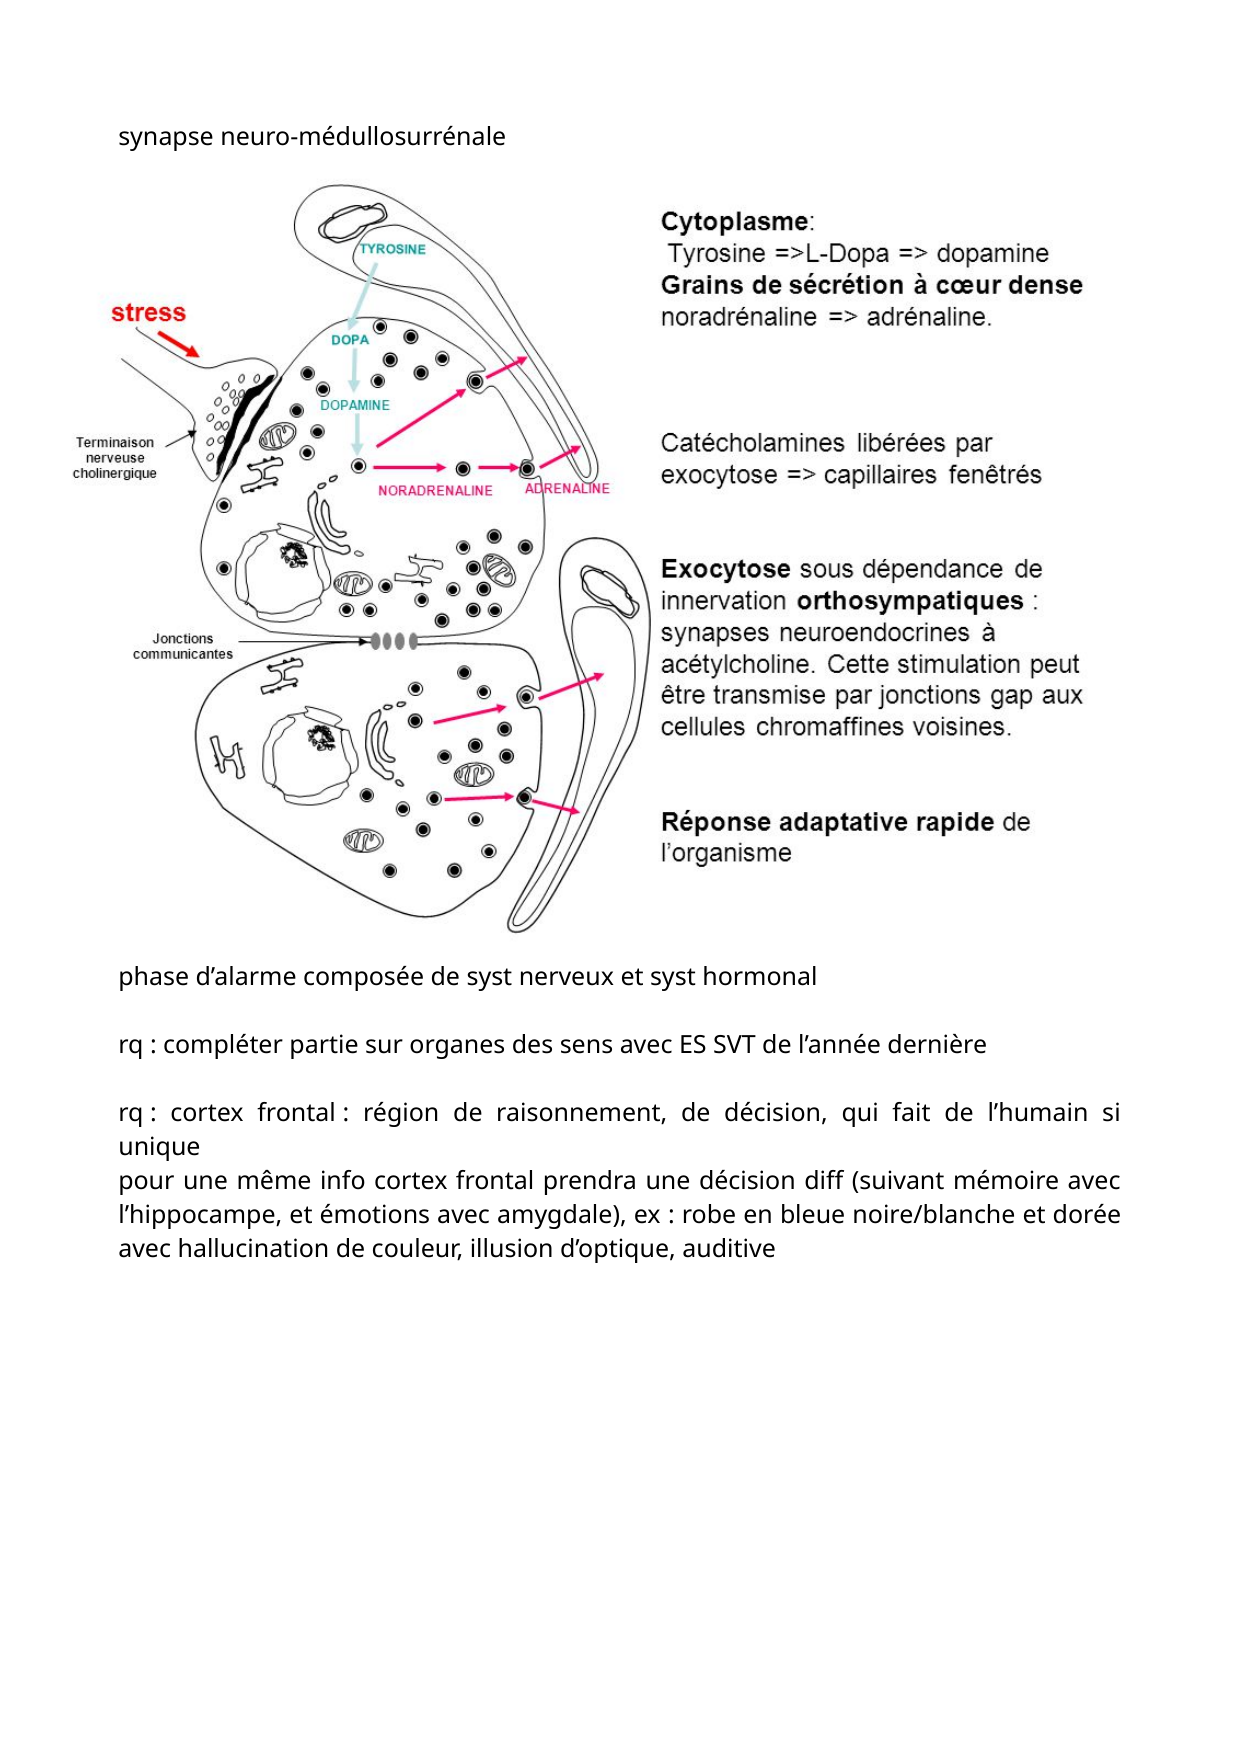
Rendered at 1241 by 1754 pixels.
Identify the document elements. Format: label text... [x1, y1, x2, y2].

text synapse neuro-médullosurrénale [118, 118, 1122, 152]
picture [63, 170, 1114, 959]
text pour une même info cortex frontal prendra une décision diff (suivant mémoire avec l’hippocampe, et émotions avec amygdale), ex : robe en bleue noire/blanche et dorée avec hallucination de couleur, illusion d’optique, auditive [118, 1163, 1122, 1265]
text rq : compléter partie sur organes des sens avec ES SVT de l’année dernière [118, 1027, 1122, 1061]
text phase d’alarme composée de syst nerveux et syst hormonal [118, 958, 1122, 993]
text rq : cortex frontal : région de raisonnement, de décision, qui fait de l’humain si unique [118, 1095, 1122, 1163]
